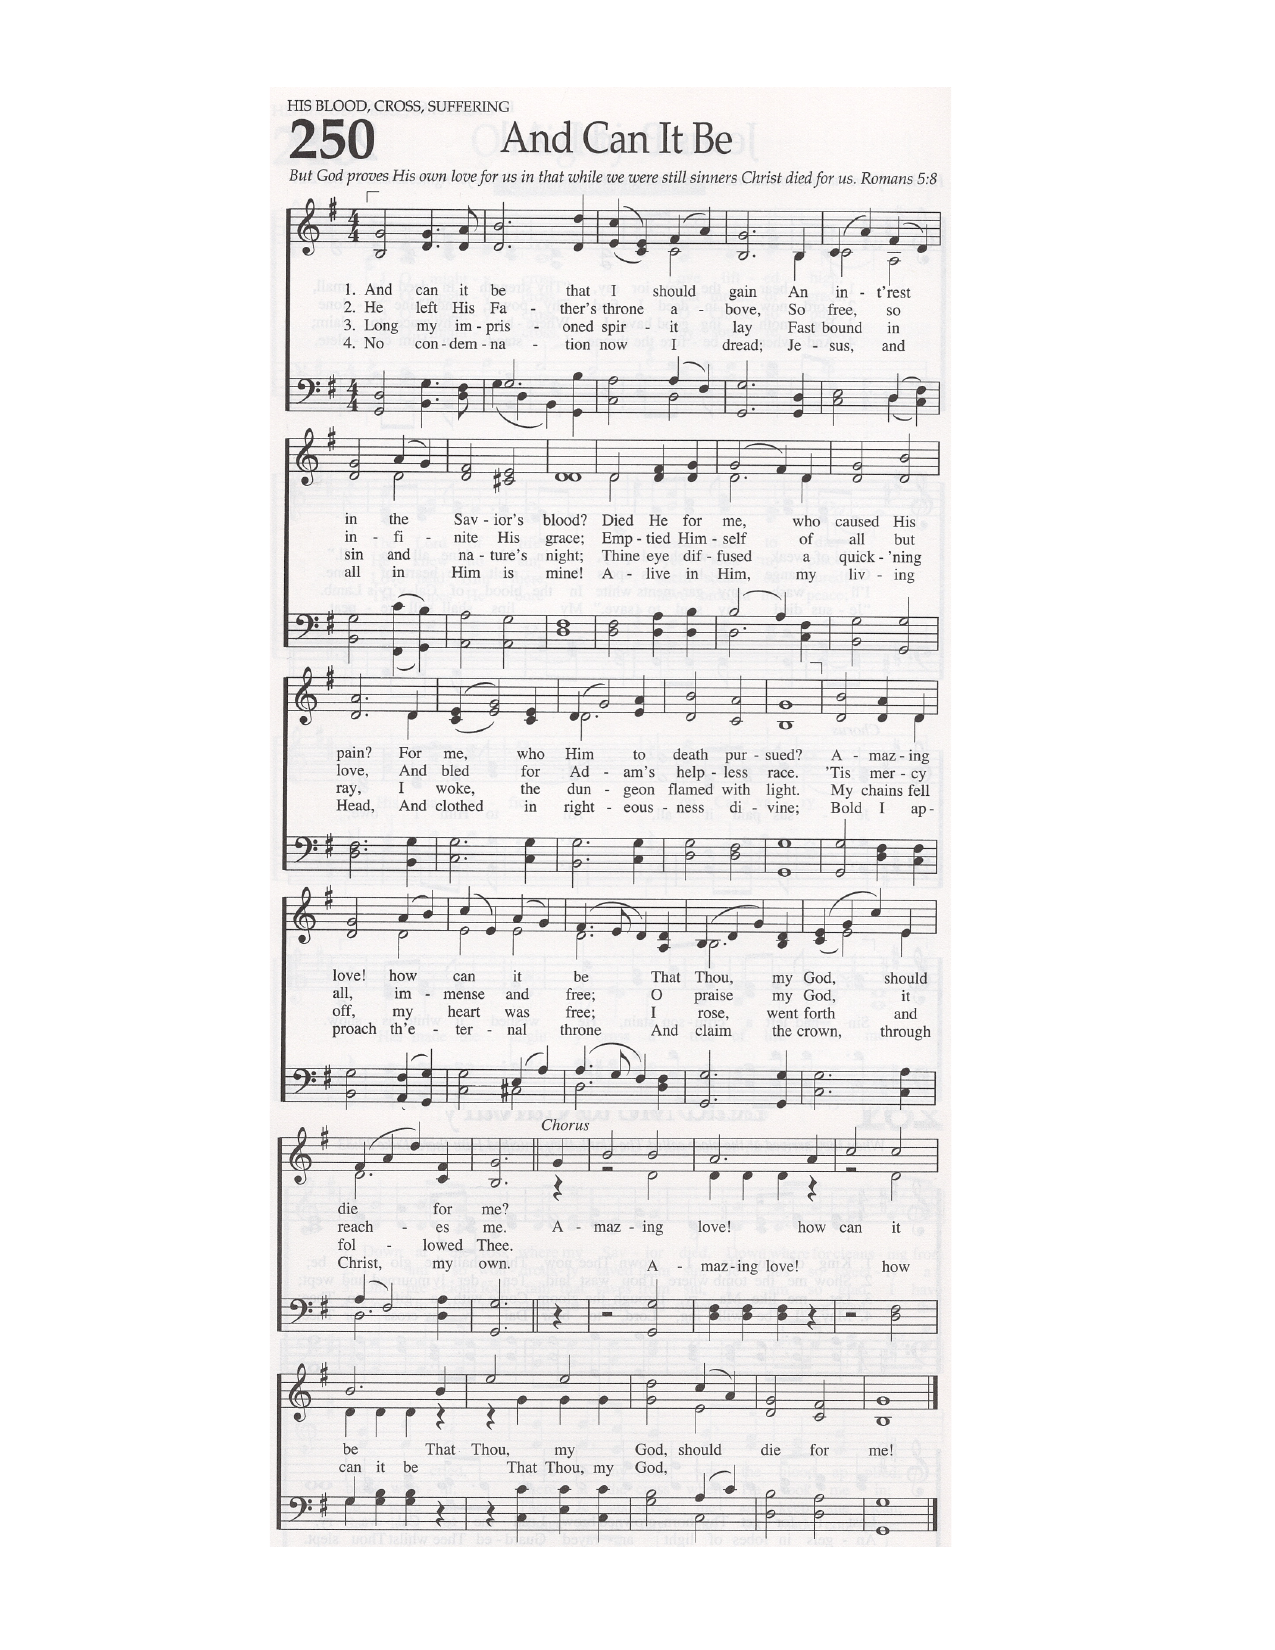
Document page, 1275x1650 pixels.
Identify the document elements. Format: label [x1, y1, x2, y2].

picture [269, 463, 952, 1149]
